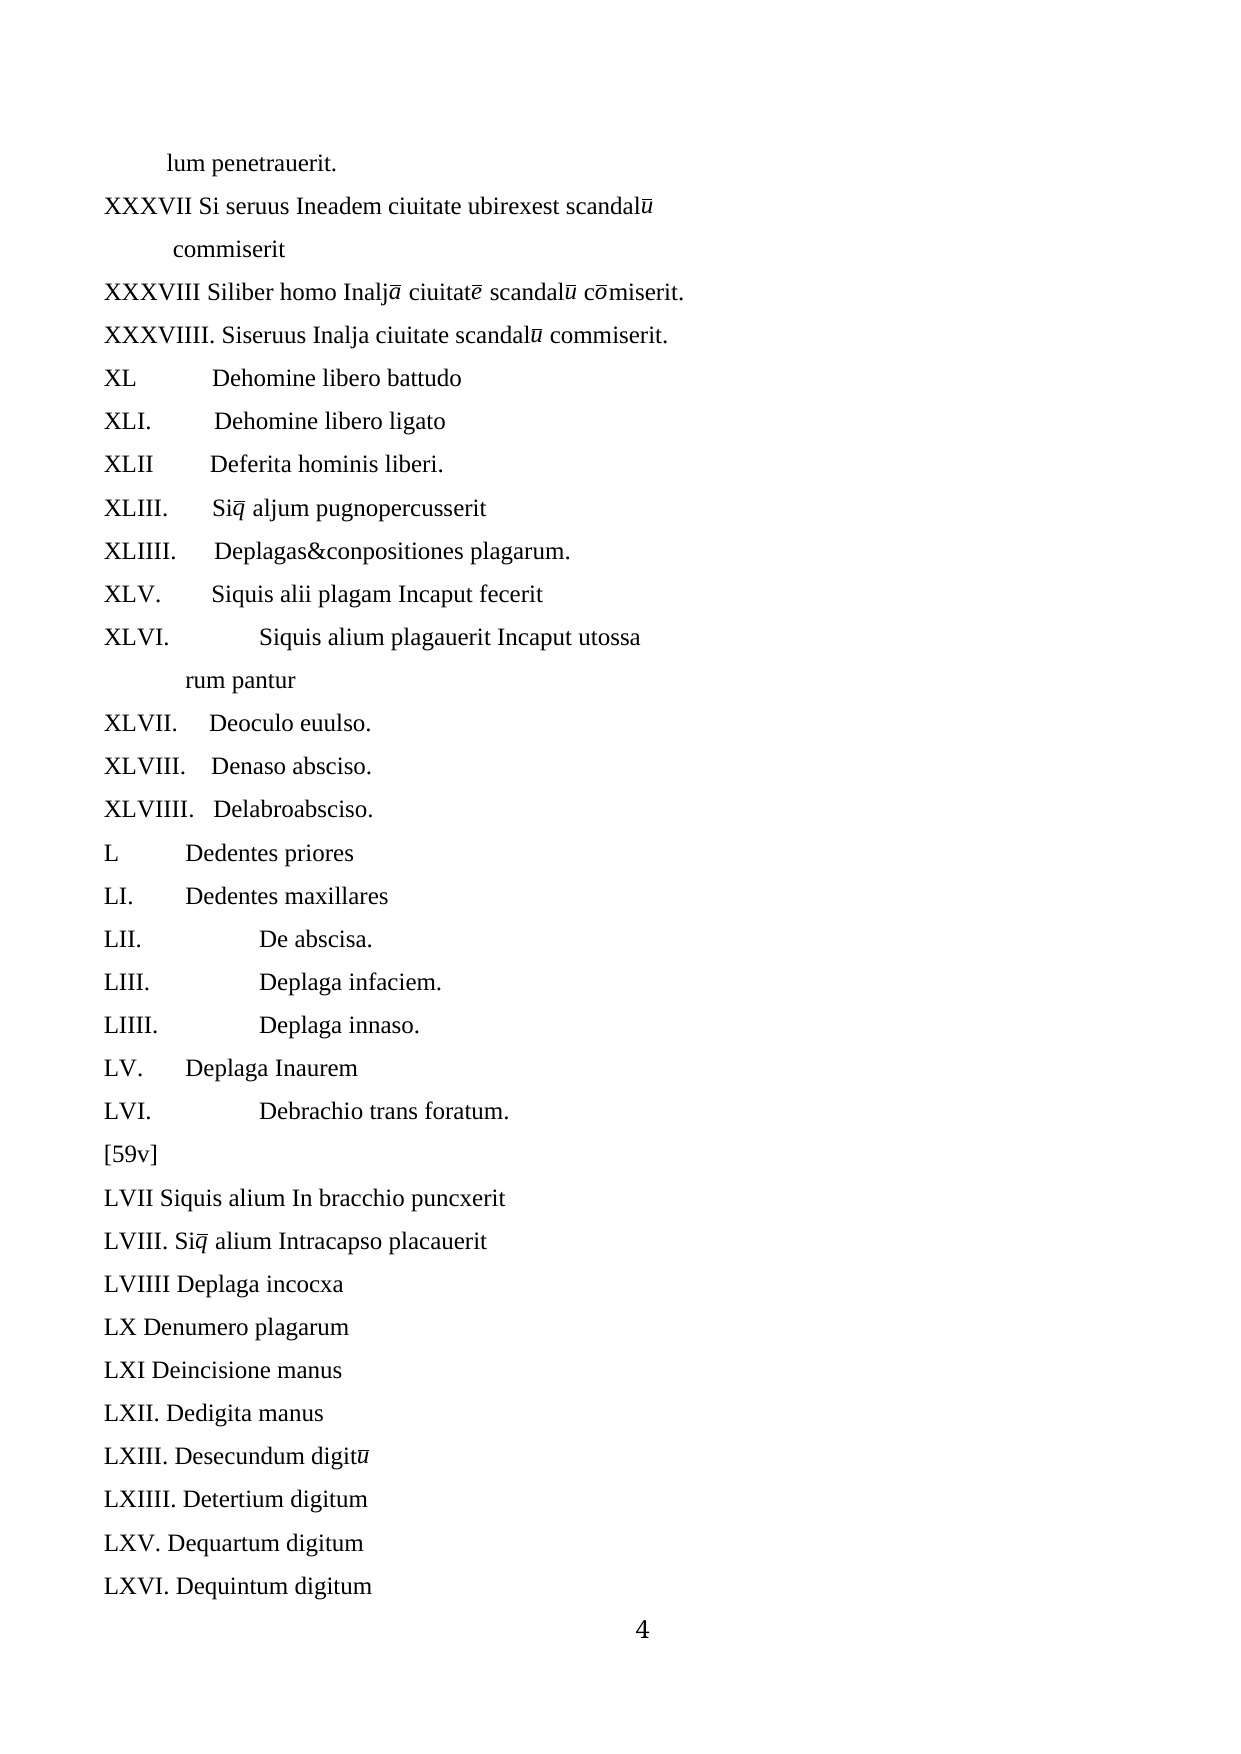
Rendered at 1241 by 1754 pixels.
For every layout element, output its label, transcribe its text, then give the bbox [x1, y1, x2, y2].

text LXIIII. Detertium digitum [103, 1484, 1211, 1513]
text LXIII. Desecundum digit [103, 1441, 1211, 1470]
text LIII. Deplaga infaciem. [103, 967, 1211, 996]
text XLII Deferita hominis liberi. [103, 449, 1211, 478]
text LVII Siquis alium In bracchio puncxerit [103, 1183, 1211, 1211]
text XL Dehomine libero battudo [103, 363, 1211, 392]
text LXII. Dedigita manus [103, 1398, 1211, 1427]
text XLVIIII. Delabroabsciso. [103, 794, 1211, 823]
text XLVI. Siquis alium plagauerit Incaput utossa [103, 622, 1211, 651]
text XXXVII Si seruus Ineadem ciuitate ubirexest scandal [103, 191, 1211, 219]
text LII. De abscisa. [103, 924, 1211, 953]
text LVI. Debrachio trans foratum. [103, 1096, 1211, 1125]
text L Dedentes priores [103, 838, 1211, 866]
text XLI. Dehomine libero ligato [103, 406, 1211, 435]
text XLV. Siquis alii plagam Incaput fecerit [103, 579, 1211, 608]
text XXXVIIII. Siseruus Inalja ciuitate scandal commiserit. [103, 320, 1211, 349]
text LX Denumero plagarum [103, 1312, 1211, 1341]
text XLIII. Si aljum pugnopercusserit [103, 493, 1211, 521]
text [59v] [103, 1139, 1211, 1168]
text LXVI. Dequintum digitum [103, 1571, 1211, 1599]
text LXI Deincisione manus [103, 1355, 1211, 1384]
text XLIIII. Deplagas&conpositiones plagarum. [103, 536, 1211, 564]
text LIIII. Deplaga innaso. [103, 1010, 1211, 1039]
text rum pantur [103, 665, 1211, 694]
text LVIIII Deplaga incocxa [103, 1269, 1211, 1298]
text LV. Deplaga Inaurem [103, 1053, 1211, 1082]
text XLVIII. Denaso absciso. [103, 751, 1211, 780]
text lum penetrauerit. [103, 148, 1211, 176]
text XXXVIII Siliber homo Inalj ciuitat scandal cmiserit. [103, 277, 1211, 306]
text LI. Dedentes maxillares [103, 881, 1211, 909]
text LVIII. Si alium Intracapso placauerit [103, 1226, 1211, 1254]
text commiserit [103, 234, 1211, 263]
text XLVII. Deoculo euulso. [103, 708, 1211, 737]
text LXV. Dequartum digitum [103, 1528, 1211, 1556]
